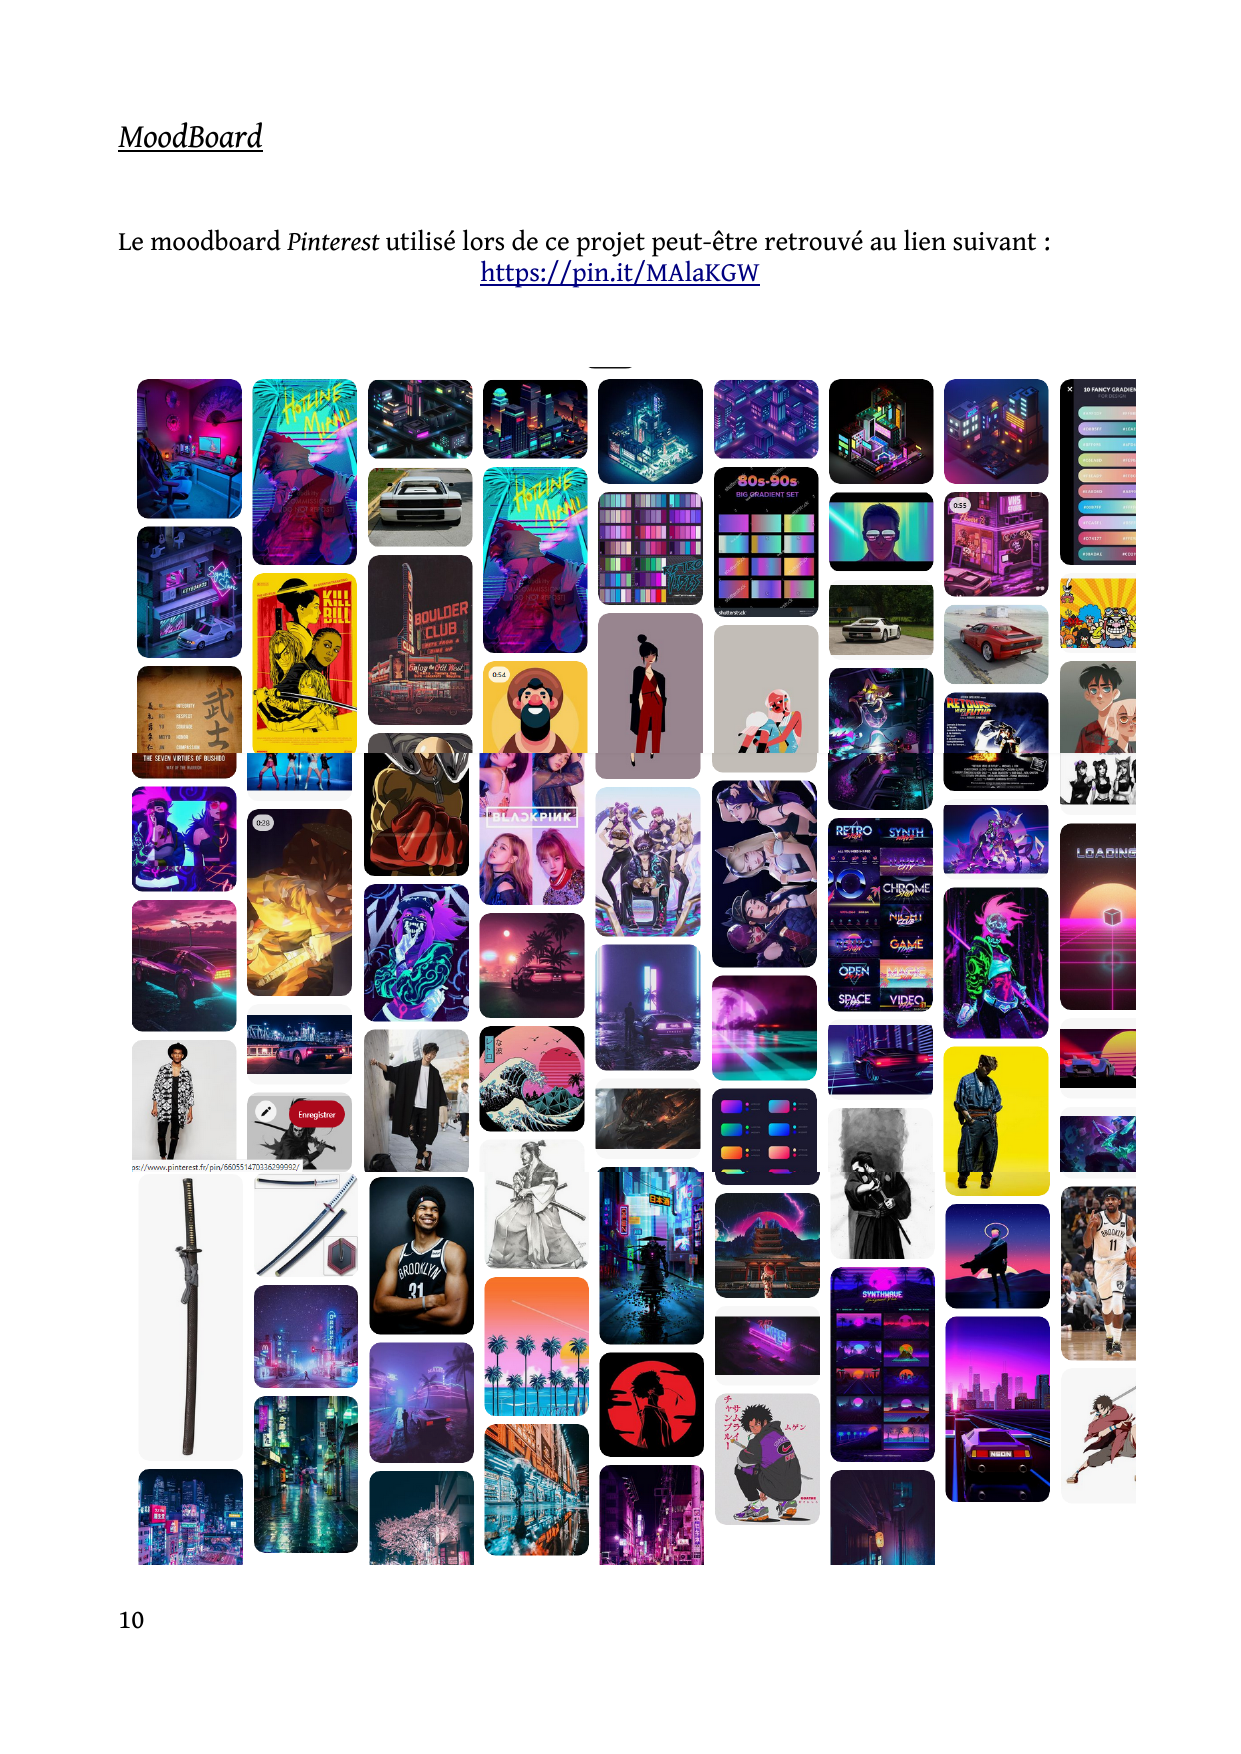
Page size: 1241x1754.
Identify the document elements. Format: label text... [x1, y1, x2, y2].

picture [132, 367, 1136, 1565]
text Le moodboard Pinterest utilisé lors de ce projet peut-être retrouvé au lien suivant : [118, 227, 1122, 258]
text MoodBoard [118, 118, 1122, 157]
text https://pin.it/MAlaKGW [118, 258, 1122, 289]
